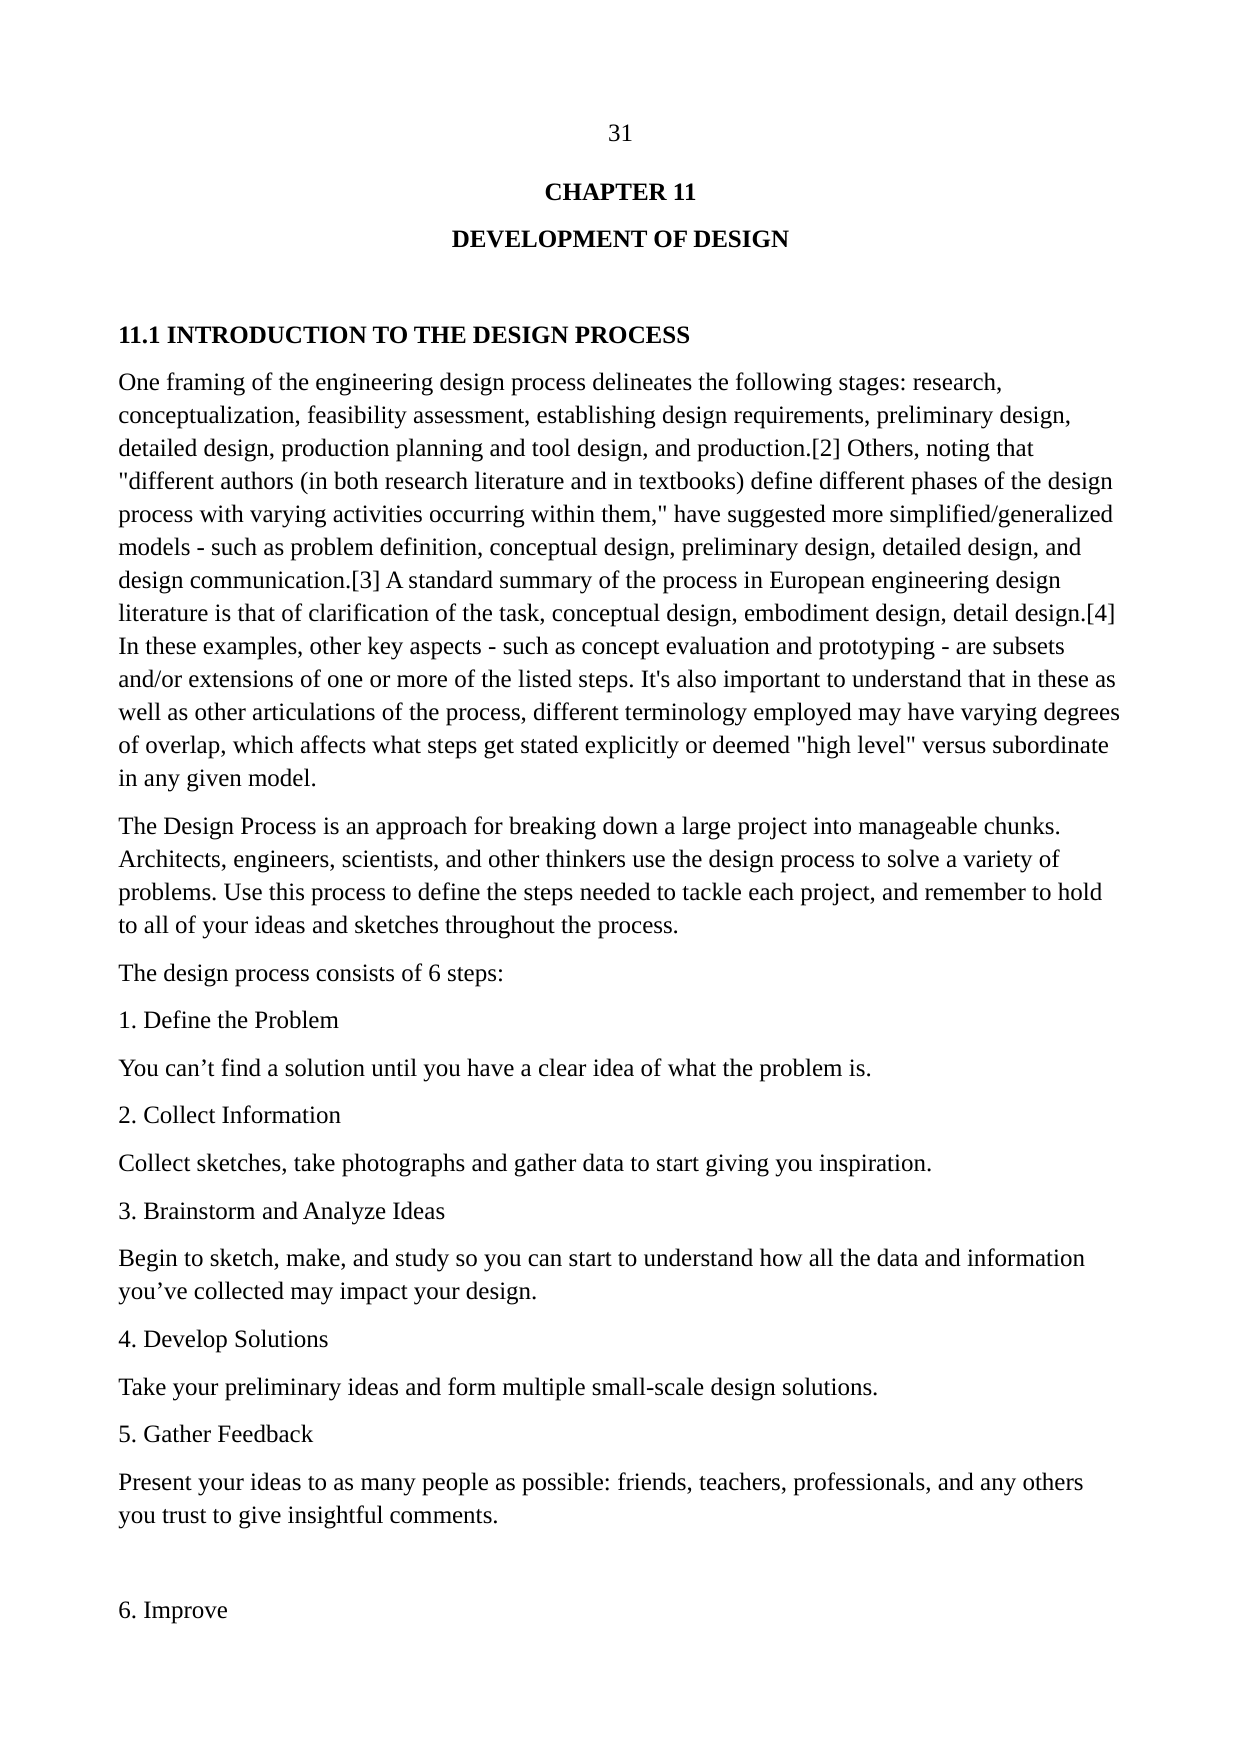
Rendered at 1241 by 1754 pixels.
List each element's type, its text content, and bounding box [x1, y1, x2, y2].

text CHAPTER 11 [118, 177, 1122, 206]
text The Design Process is an approach for breaking down a large project into manageable chunks. Architects, engineers, scientists, and other thinkers use the design process to solve a variety of problems. Use this process to define the steps needed to tackle each project, and remember to hold to all of your ideas and sketches throughout the process. [118, 811, 1122, 939]
text 6. Improve [118, 1595, 1122, 1624]
text 1. Define the Problem [118, 1005, 1122, 1034]
text The design process consists of 6 steps: [118, 958, 1122, 987]
text 5. Gather Feedback [118, 1419, 1122, 1448]
text DEVELOPMENT OF DESIGN [118, 224, 1122, 253]
text You can’t find a solution until you have a clear idea of what the problem is. [118, 1053, 1122, 1082]
text Present your ideas to as many people as possible: friends, teachers, professionals, and any others you trust to give insightful comments. [118, 1467, 1122, 1529]
text One framing of the engineering design process delineates the following stages: research, conceptualization, feasibility assessment, establishing design requirements, preliminary design, detailed design, production planning and tool design, and production.[2] Others, noting that "different authors (in both research literature and in textbooks) define different phases of the design process with varying activities occurring within them," have suggested more simplified/generalized models - such as problem definition, conceptual design, preliminary design, detailed design, and design communication.[3] A standard summary of the process in European engineering design literature is that of clarification of the task, conceptual design, embodiment design, detail design.[4] In these examples, other key aspects - such as concept evaluation and prototyping - are subsets and/or extensions of one or more of the listed steps. It's also important to understand that in these as well as other articulations of the process, different terminology employed may have varying degrees of overlap, which affects what steps get stated explicitly or deemed "high level" versus subordinate in any given model. [118, 367, 1122, 792]
text 4. Develop Solutions [118, 1324, 1122, 1353]
text 11.1 INTRODUCTION TO THE DESIGN PROCESS [118, 320, 1122, 348]
text Take your preliminary ideas and form multiple small-scale design solutions. [118, 1372, 1122, 1400]
text 2. Collect Information [118, 1101, 1122, 1129]
text 3. Brainstorm and Analyze Ideas [118, 1196, 1122, 1224]
text Begin to sketch, make, and study so you can start to understand how all the data and information you’ve collected may impact your design. [118, 1243, 1122, 1305]
text Collect sketches, take photographs and gather data to start giving you inspiration. [118, 1148, 1122, 1177]
